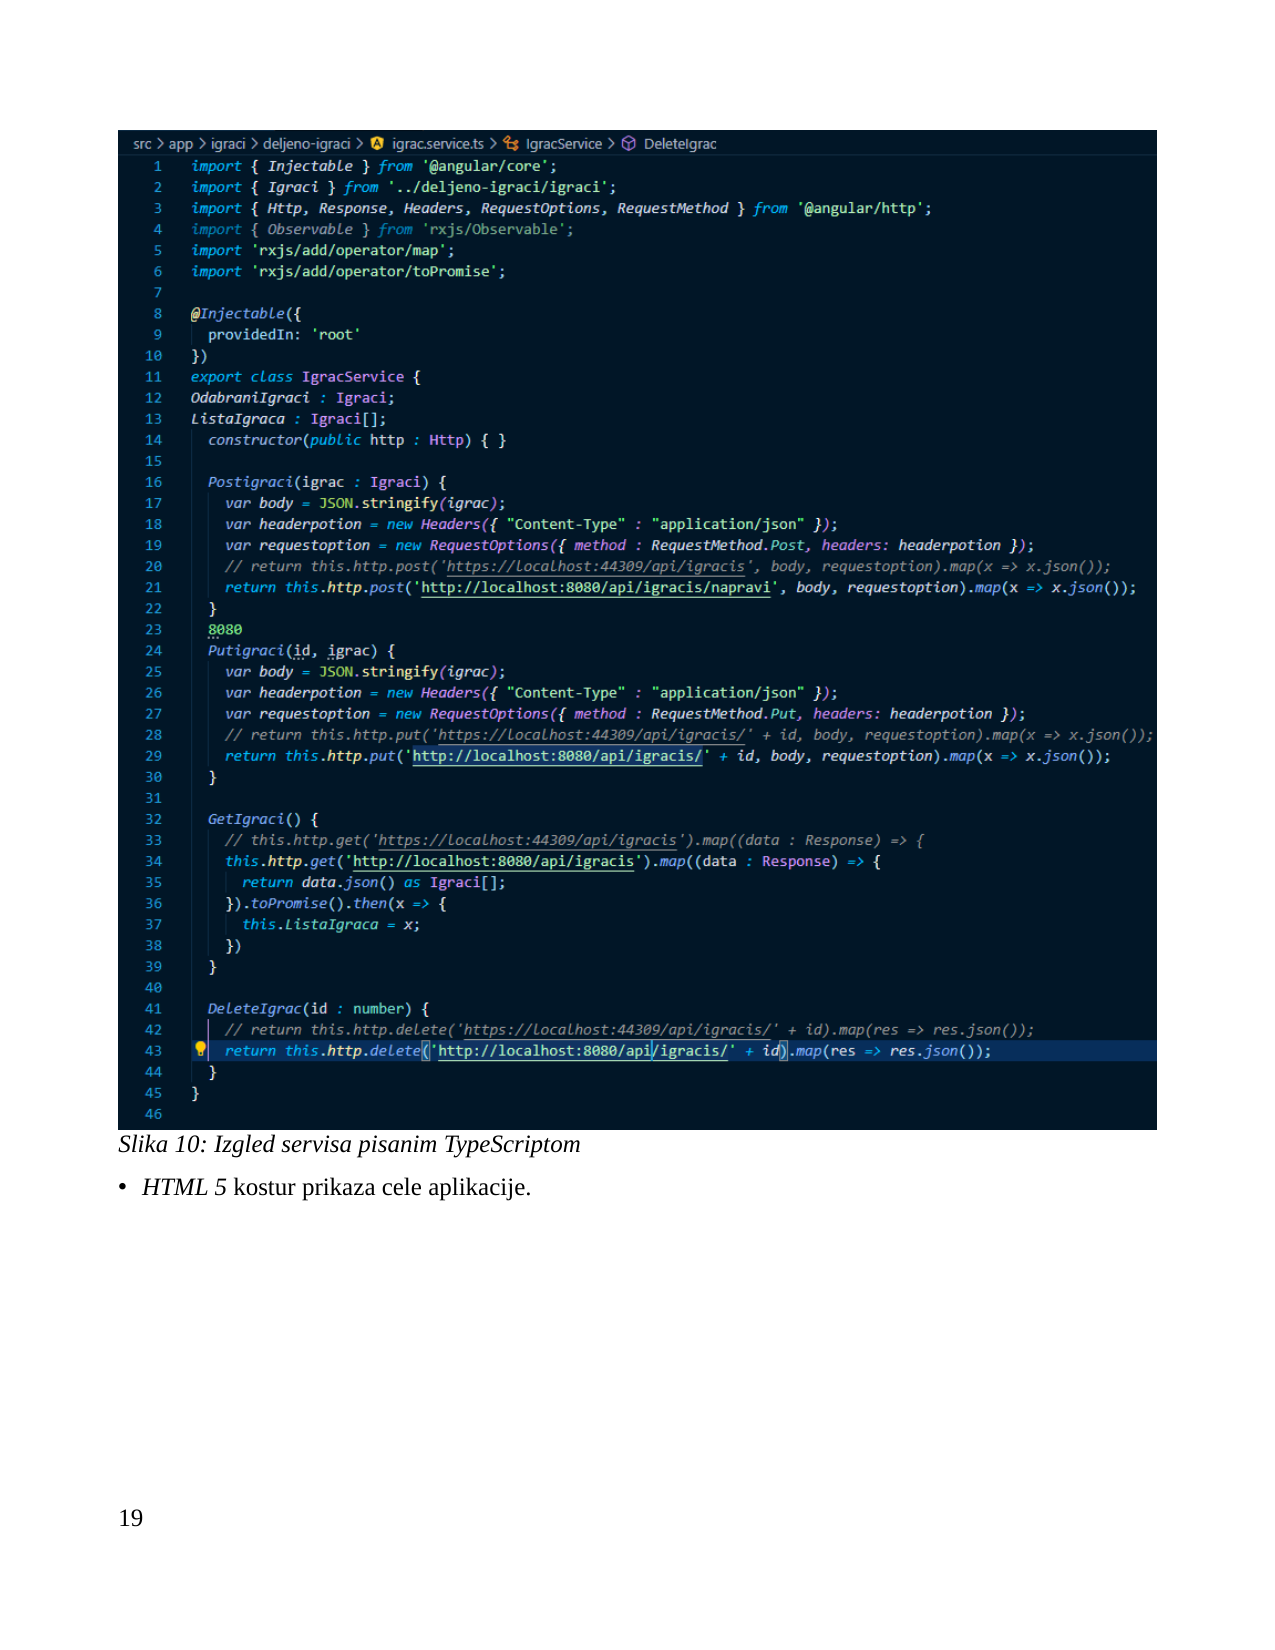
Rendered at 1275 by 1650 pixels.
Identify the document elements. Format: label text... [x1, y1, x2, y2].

list Slika 10: Izgled servisa pisanim TypeScriptom [118, 1130, 1157, 1158]
list HTML 5 kostur prikaza cele aplikacije. [118, 1158, 1157, 1201]
picture [118, 130, 1157, 1130]
